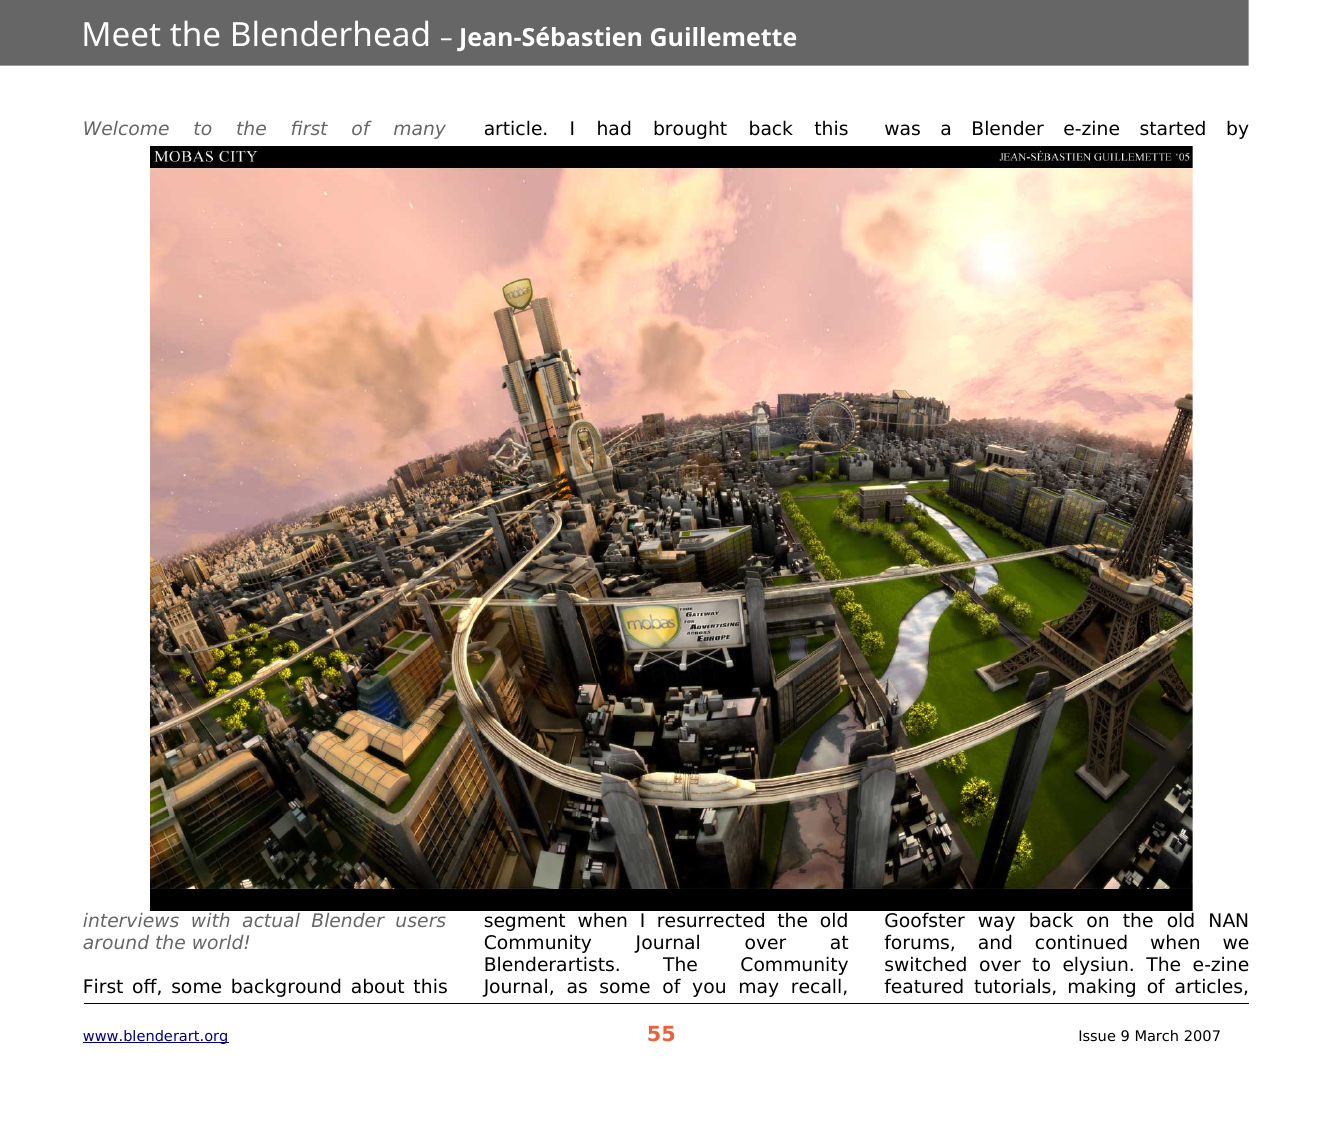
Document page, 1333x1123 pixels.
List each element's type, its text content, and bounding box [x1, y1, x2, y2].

picture [150, 146, 1193, 911]
text First off, some background about this [83, 976, 448, 998]
text segment when I resurrected the old Community Journal over at Blenderartists. The Community Journal, as some of you may recall, [483, 911, 849, 998]
text Welcome to the first of many interviews with actual Blender users around the world! [83, 118, 448, 954]
text article. I had brought back this [483, 118, 849, 146]
text was a Blender e-zine started by Goofster way back on the old NAN forums, and continued when we switched over to elysiun. The e-zine featured tutorials, making of articles, [884, 118, 1249, 998]
